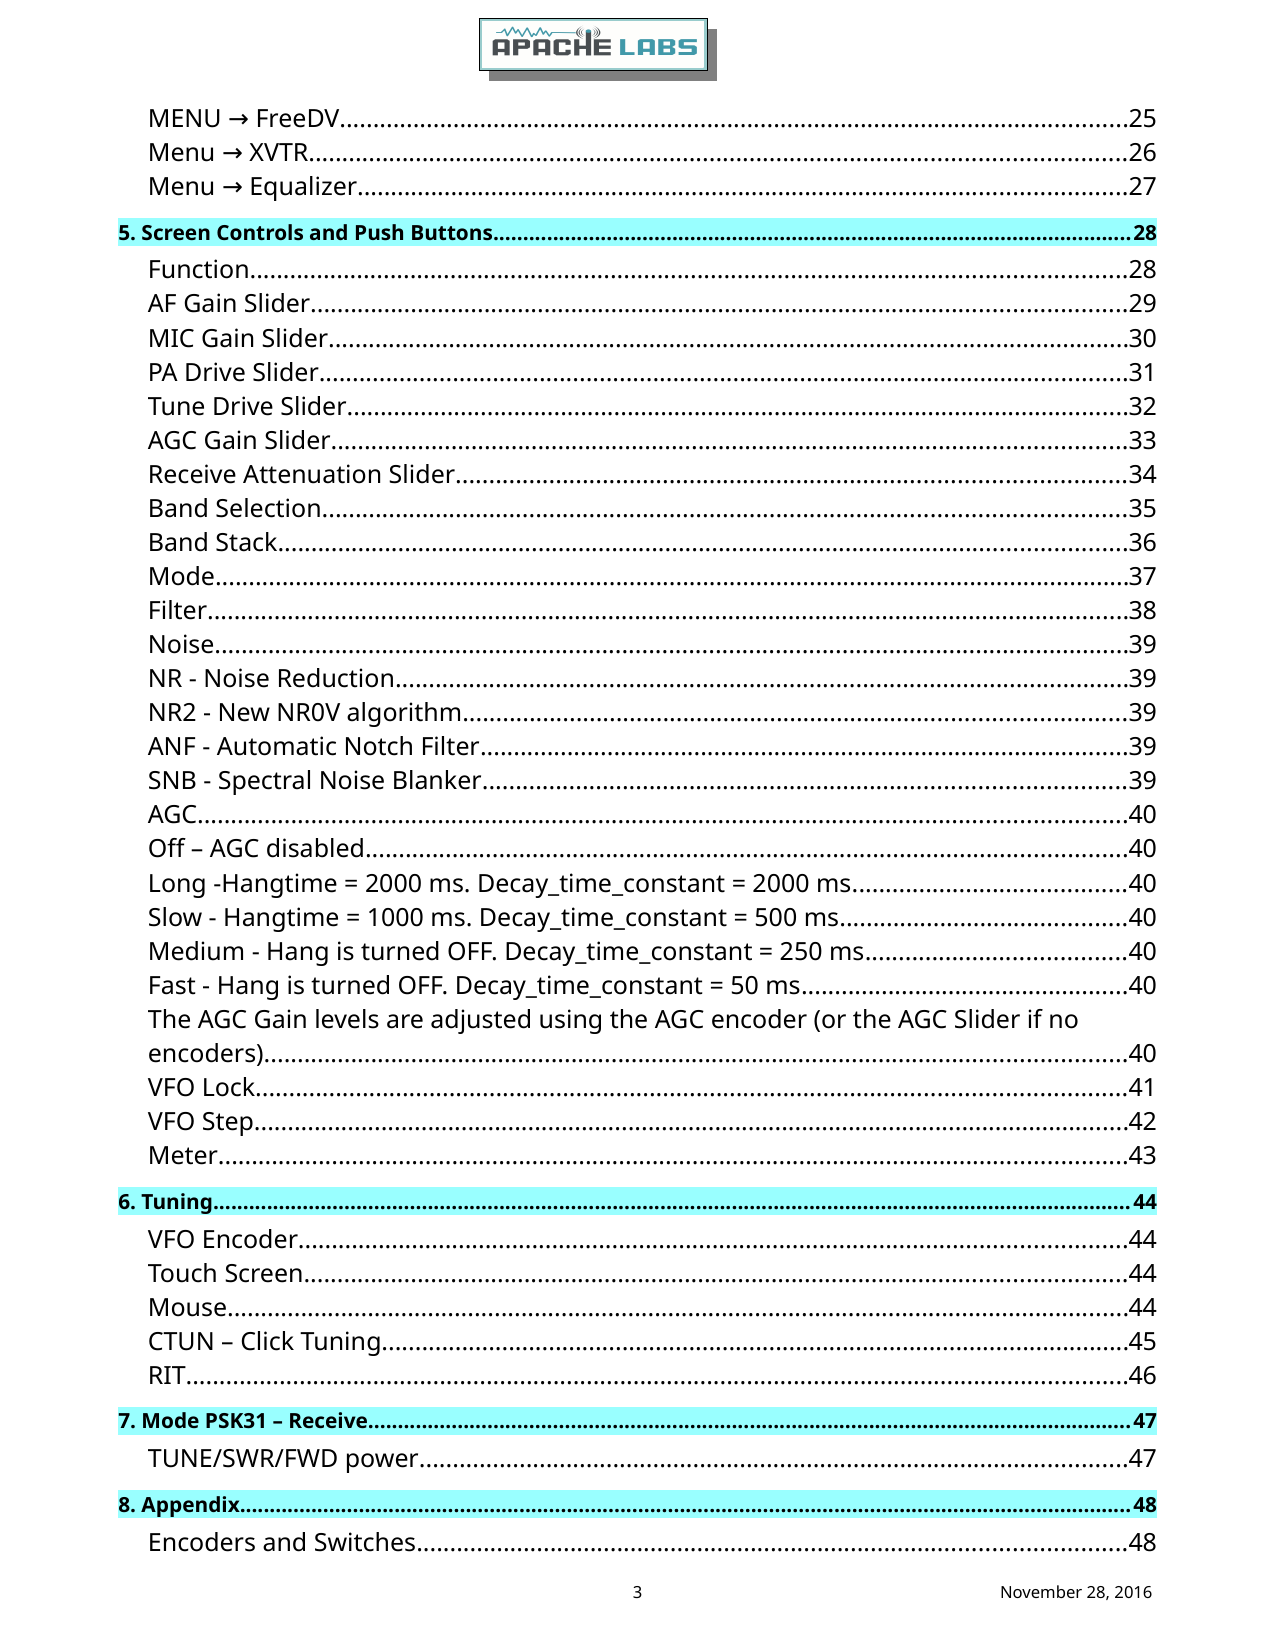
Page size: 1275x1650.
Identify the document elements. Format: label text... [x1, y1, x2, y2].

text Noise 39 [148, 627, 1157, 661]
text RIT 46 [148, 1357, 1157, 1392]
text Function 28 [148, 252, 1157, 286]
text Filter 38 [148, 593, 1157, 627]
text Receive Attenuation Slider 34 [148, 456, 1157, 491]
text VFO Encoder 44 [148, 1221, 1157, 1255]
text PA Drive Slider 31 [148, 354, 1157, 388]
text Encoders and Switches 48 [148, 1524, 1157, 1559]
text The AGC Gain levels are adjusted using the AGC encoder (or the AGC Slider if no encoders). 40 [148, 1001, 1157, 1069]
text AGC Gain Slider 33 [148, 422, 1157, 456]
text VFO Lock 41 [148, 1069, 1157, 1104]
text Slow - Hangtime = 1000 ms. Decay_time_constant = 500 ms 40 [148, 899, 1157, 933]
text MENU → FreeDV 25 [148, 100, 1157, 134]
text NR - Noise Reduction 39 [148, 661, 1157, 695]
text Mode 37 [148, 559, 1157, 593]
text Fast - Hang is turned OFF. Decay_time_constant = 50 ms 40 [148, 967, 1157, 1001]
text CTUN – Click Tuning 45 [148, 1323, 1157, 1357]
text SNB - Spectral Noise Blanker 39 [148, 763, 1157, 797]
text MIC Gain Slider 30 [148, 320, 1157, 354]
text Menu → XVTR 26 [148, 134, 1157, 168]
text Mouse 44 [148, 1289, 1157, 1323]
text Medium - Hang is turned OFF. Decay_time_constant = 250 ms 40 [148, 933, 1157, 967]
text Long -Hangtime = 2000 ms. Decay_time_constant = 2000 ms. 40 [148, 865, 1157, 899]
text Tune Drive Slider 32 [148, 388, 1157, 422]
text VFO Step 42 [148, 1104, 1157, 1138]
text ANF - Automatic Notch Filter 39 [148, 729, 1157, 763]
text Band Selection 35 [148, 491, 1157, 524]
text NR2 - New NR0V algorithm 39 [148, 695, 1157, 729]
text AF Gain Slider 29 [148, 286, 1157, 320]
text AGC 40 [148, 797, 1157, 831]
picture [482, 21, 704, 68]
text Band Stack 36 [148, 524, 1157, 559]
text TUNE/SWR/FWD power 47 [148, 1441, 1157, 1475]
text Touch Screen 44 [148, 1255, 1157, 1289]
text Meter 43 [148, 1138, 1157, 1172]
text Off – AGC disabled 40 [148, 831, 1157, 865]
text Menu → Equalizer 27 [148, 168, 1157, 203]
